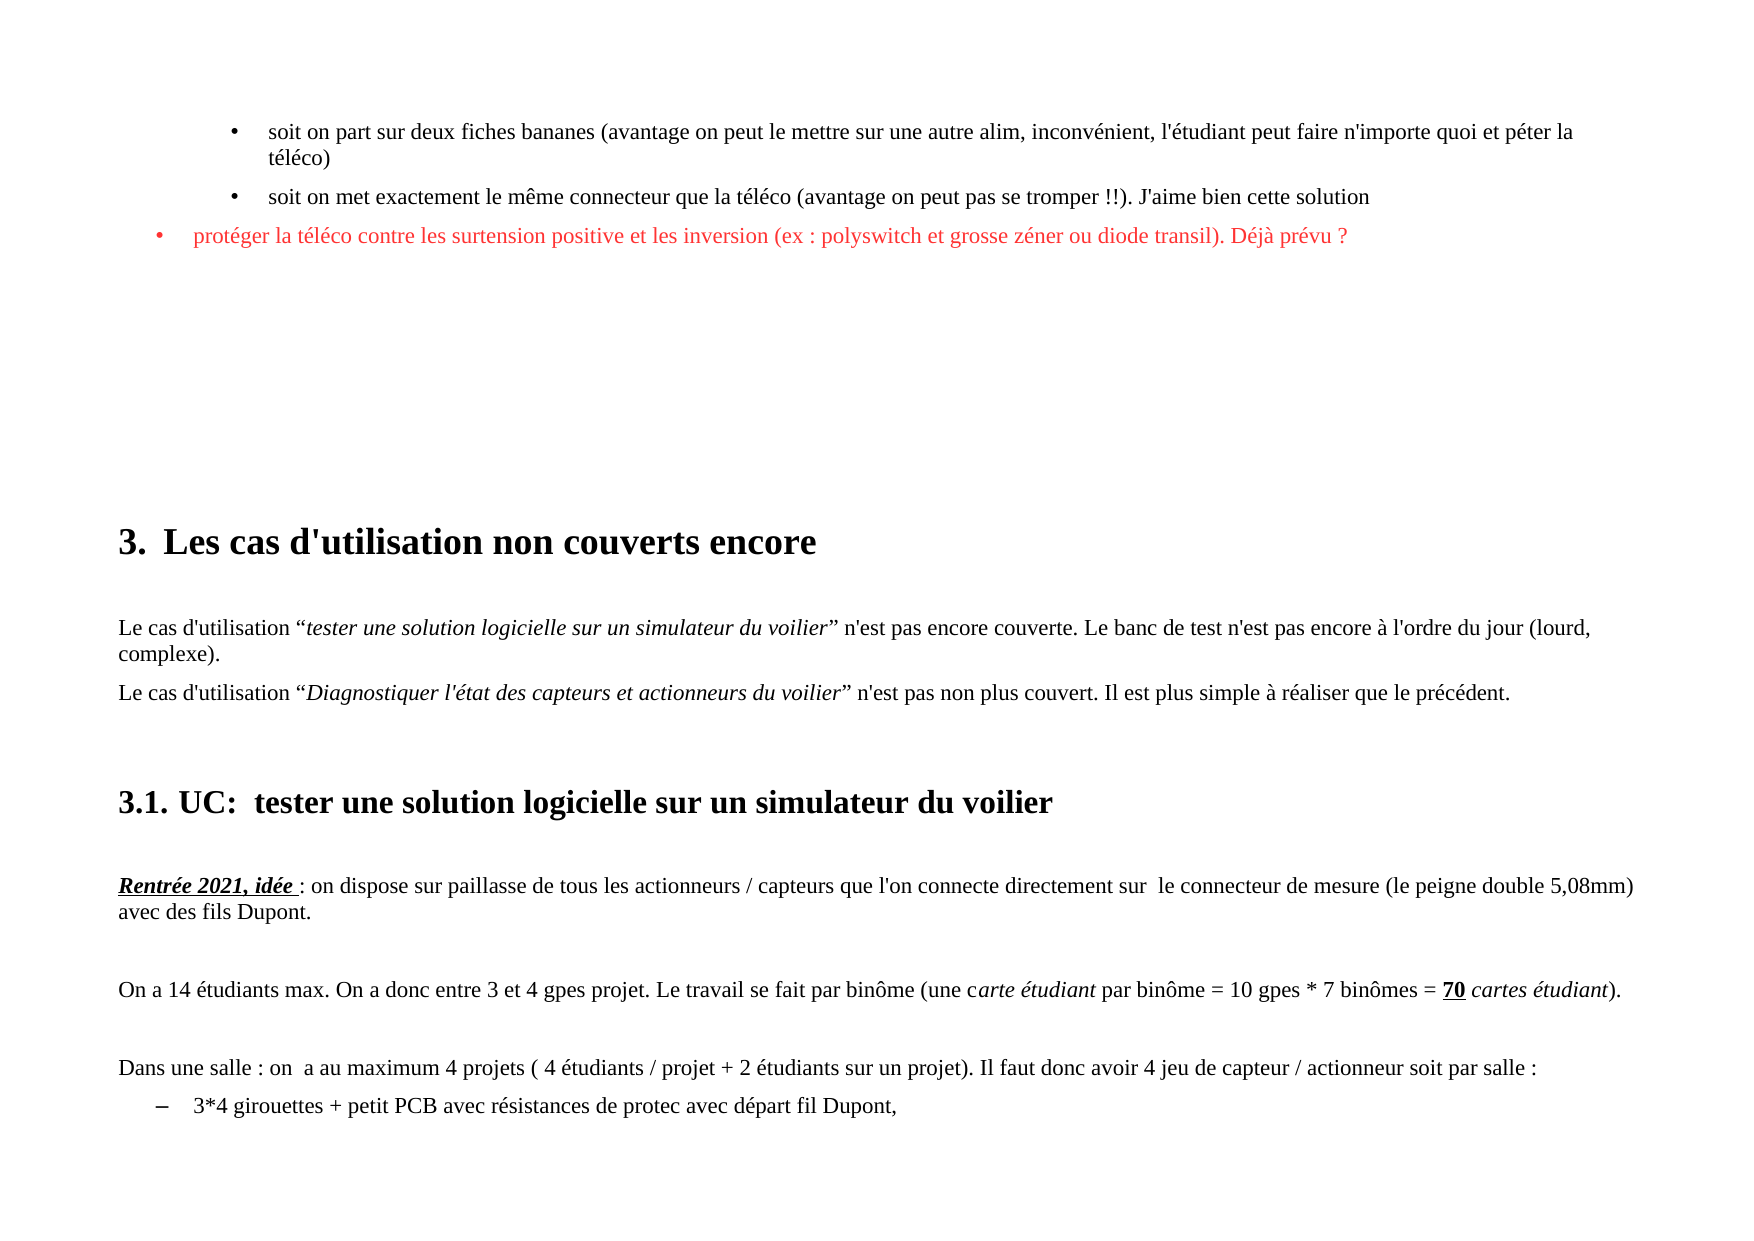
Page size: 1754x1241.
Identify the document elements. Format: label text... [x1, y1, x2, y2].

text Dans une salle : on a au maximum 4 projets ( 4 étudiants / projet + 2 étudiants sur un projet). Il faut donc avoir 4 jeu de capteur / actionneur soit par salle : [118, 1053, 1636, 1080]
text Rentrée 2021, idée : on dispose sur paillasse de tous les actionneurs / capteurs que l'on connecte directement sur le connecteur de mesure (le peigne double 5,08mm) avec des fils Dupont. [118, 872, 1636, 924]
subtitle Les cas d'utilisation non couverts encore [118, 519, 1636, 563]
text Le cas d'utilisation “tester une solution logicielle sur un simulateur du voilier” n'est pas encore couverte. Le banc de test n'est pas encore à l'ordre du jour (lourd, complexe). [118, 614, 1636, 667]
list soit on met exactement le même connecteur que la téléco (avantage on peut pas se tromper !!). J'aime bien cette solution [231, 183, 1636, 210]
list protéger la téléco contre les surtension positive et les inversion (ex : polyswitch et grosse zéner ou diode transil). Déjà prévu ? [156, 222, 1636, 248]
list 3*4 girouettes + petit PCB avec résistances de protec avec départ fil Dupont, [156, 1092, 1636, 1119]
text Le cas d'utilisation “Diagnostiquer l'état des capteurs et actionneurs du voilier” n'est pas non plus couvert. Il est plus simple à réaliser que le précédent. [118, 679, 1636, 706]
subtitle UC: tester une solution logicielle sur un simulateur du voilier [118, 782, 1636, 820]
list soit on part sur deux fiches bananes (avantage on peut le mettre sur une autre alim, inconvénient, l'étudiant peut faire n'importe quoi et péter la téléco) [231, 118, 1636, 171]
text On a 14 étudiants max. On a donc entre 3 et 4 gpes projet. Le travail se fait par binôme (une carte étudiant par binôme = 10 gpes * 7 binômes = 70 cartes étudiant). [118, 976, 1636, 1002]
